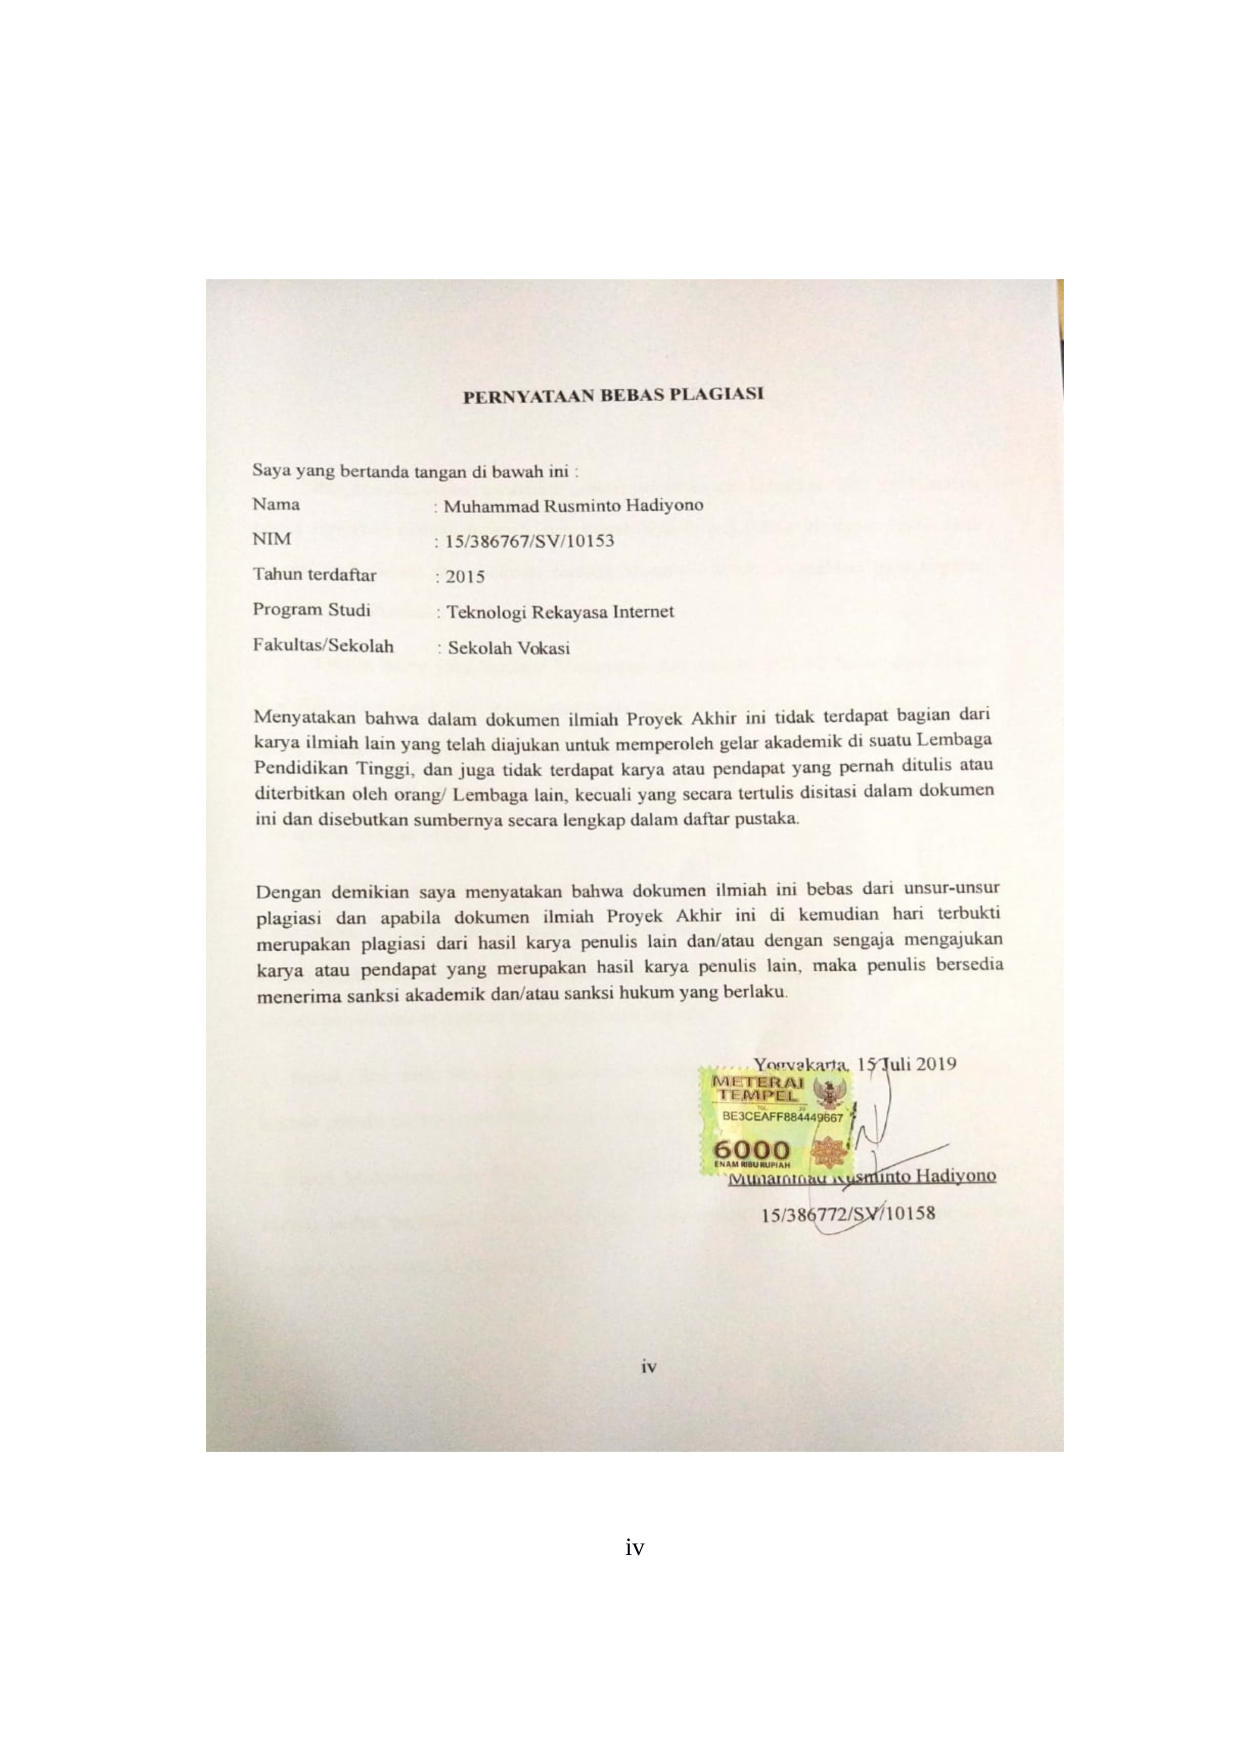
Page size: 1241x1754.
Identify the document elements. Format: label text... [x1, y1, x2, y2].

subtitle PERNYATAAN BEBAS PLAGIASI [177, 222, 1093, 251]
picture [206, 279, 1064, 1452]
